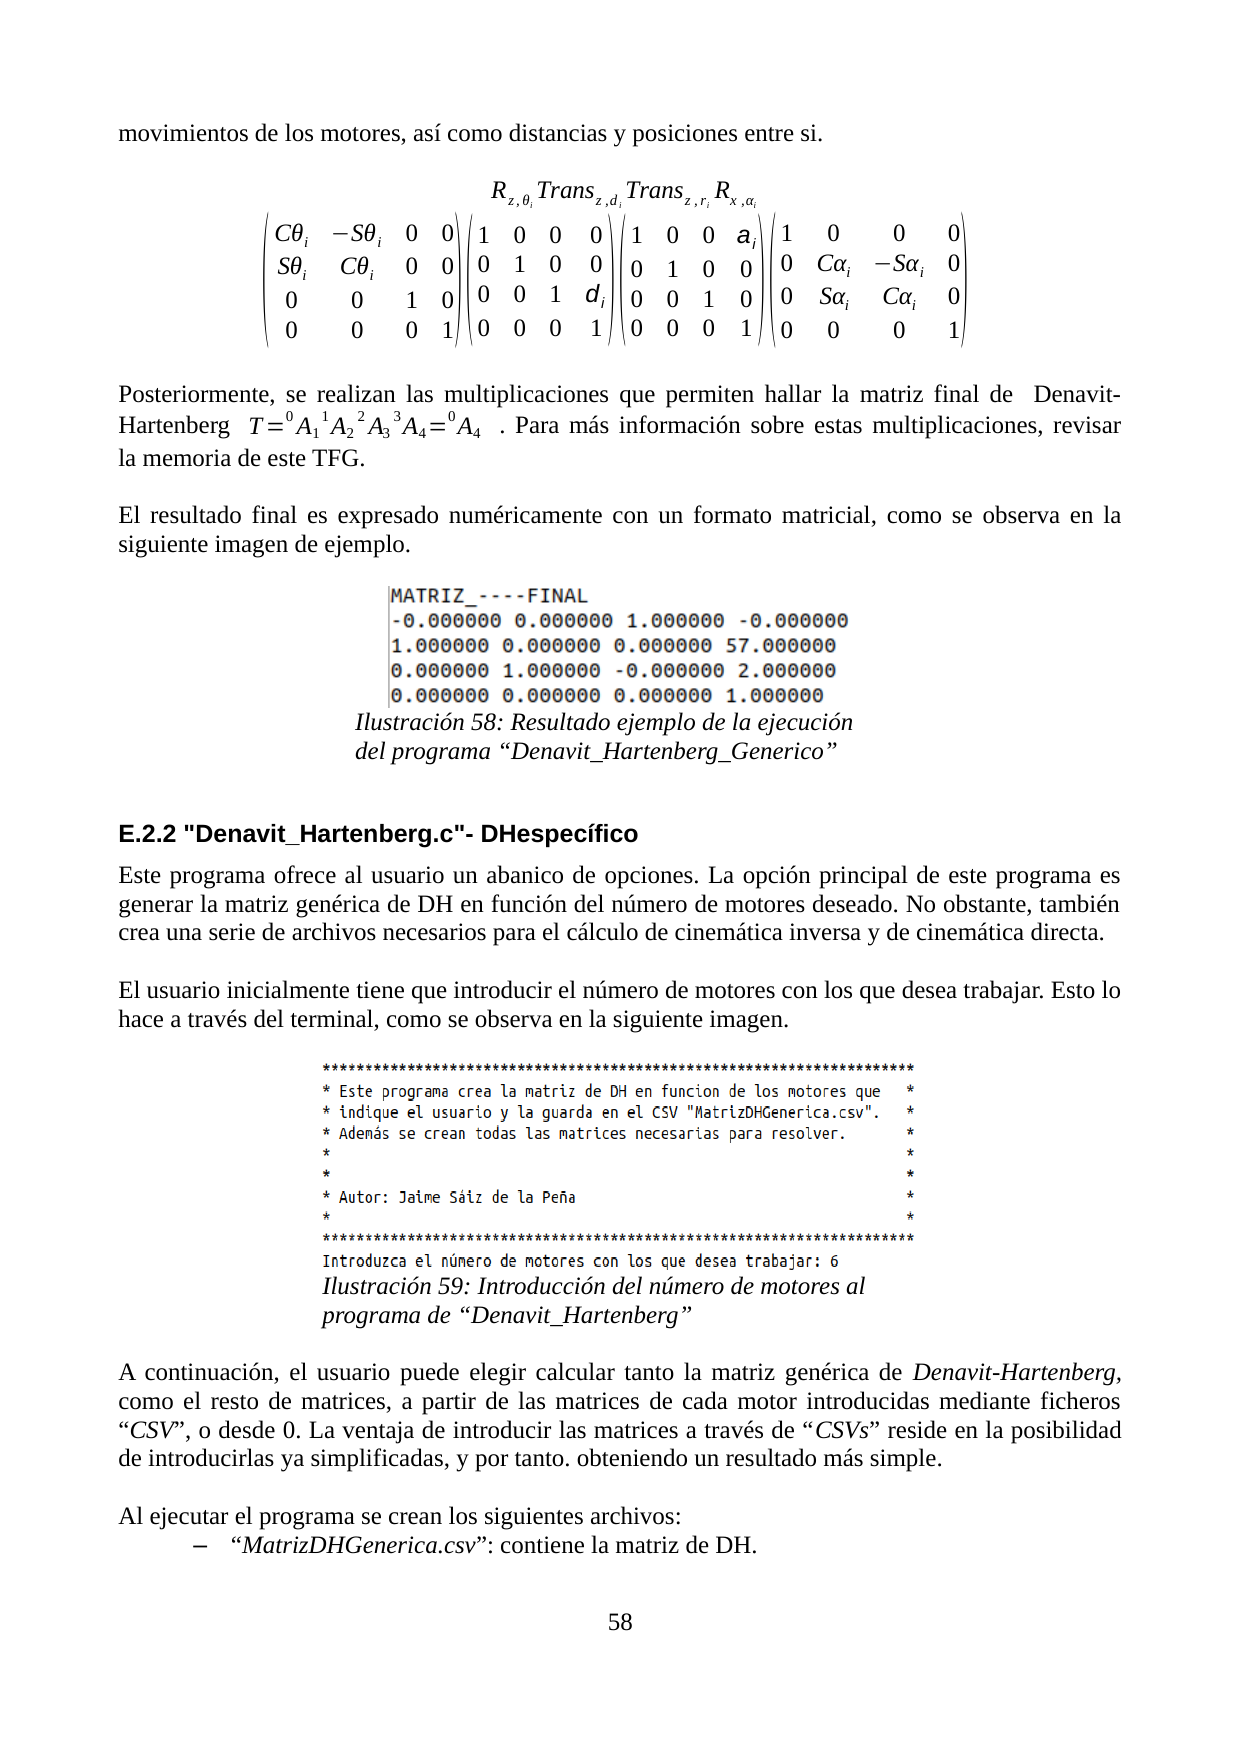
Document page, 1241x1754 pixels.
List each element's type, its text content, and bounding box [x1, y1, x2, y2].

text Posteriormente, se realizan las multiplicaciones que permiten hallar la matriz final de Denavit-Hartenberg. Para más información sobre estas multiplicaciones, revisar la memoria de este TFG. [118, 379, 1122, 471]
text Ilustración 59: Introducción del número de motores al programa de “Denavit_Hartenberg” [322, 1272, 918, 1328]
text Este programa ofrece al usuario un abanico de opciones. La opción principal de este programa es generar la matriz genérica de DH en función del número de motores deseado. No obstante, también crea una serie de archivos necesarios para el cálculo de cinemática inversa y de cinemática directa. [118, 860, 1122, 946]
text El usuario inicialmente tiene que introducir el número de motores con los que desea trabajar. Esto lo hace a través del terminal, como se observa en la siguiente imagen. [118, 975, 1122, 1032]
text A continuación, el usuario puede elegir calcular tanto la matriz genérica de Denavit-Hartenberg, como el resto de matrices, a partir de las matrices de cada motor introducidas mediante ficheros “CSV”, o desde 0. La ventaja de introducir las matrices a través de “CSVs” reside en la posibilidad de introducirlas ya simplificadas, y por tanto. obteniendo un resultado más simple. [118, 1357, 1122, 1472]
text Ilustración 58: Resultado ejemplo de la ejecución del programa “Denavit_Hartenberg_Generico” [355, 599, 885, 765]
list “MatrizDHGenerica.csv”: contiene la matriz de DH. [193, 1530, 1122, 1558]
text movimientos de los motores, así como distancias y posiciones entre si. [118, 118, 1122, 147]
text Al ejecutar el programa se crean los siguientes archivos: [118, 1501, 1122, 1530]
subtitle E.2.2 "Denavit_Hartenberg.c"- DHespecífico [118, 819, 1122, 847]
text El resultado final es expresado numéricamente con un formato matricial, como se observa en la siguiente imagen de ejemplo. [118, 500, 1122, 558]
